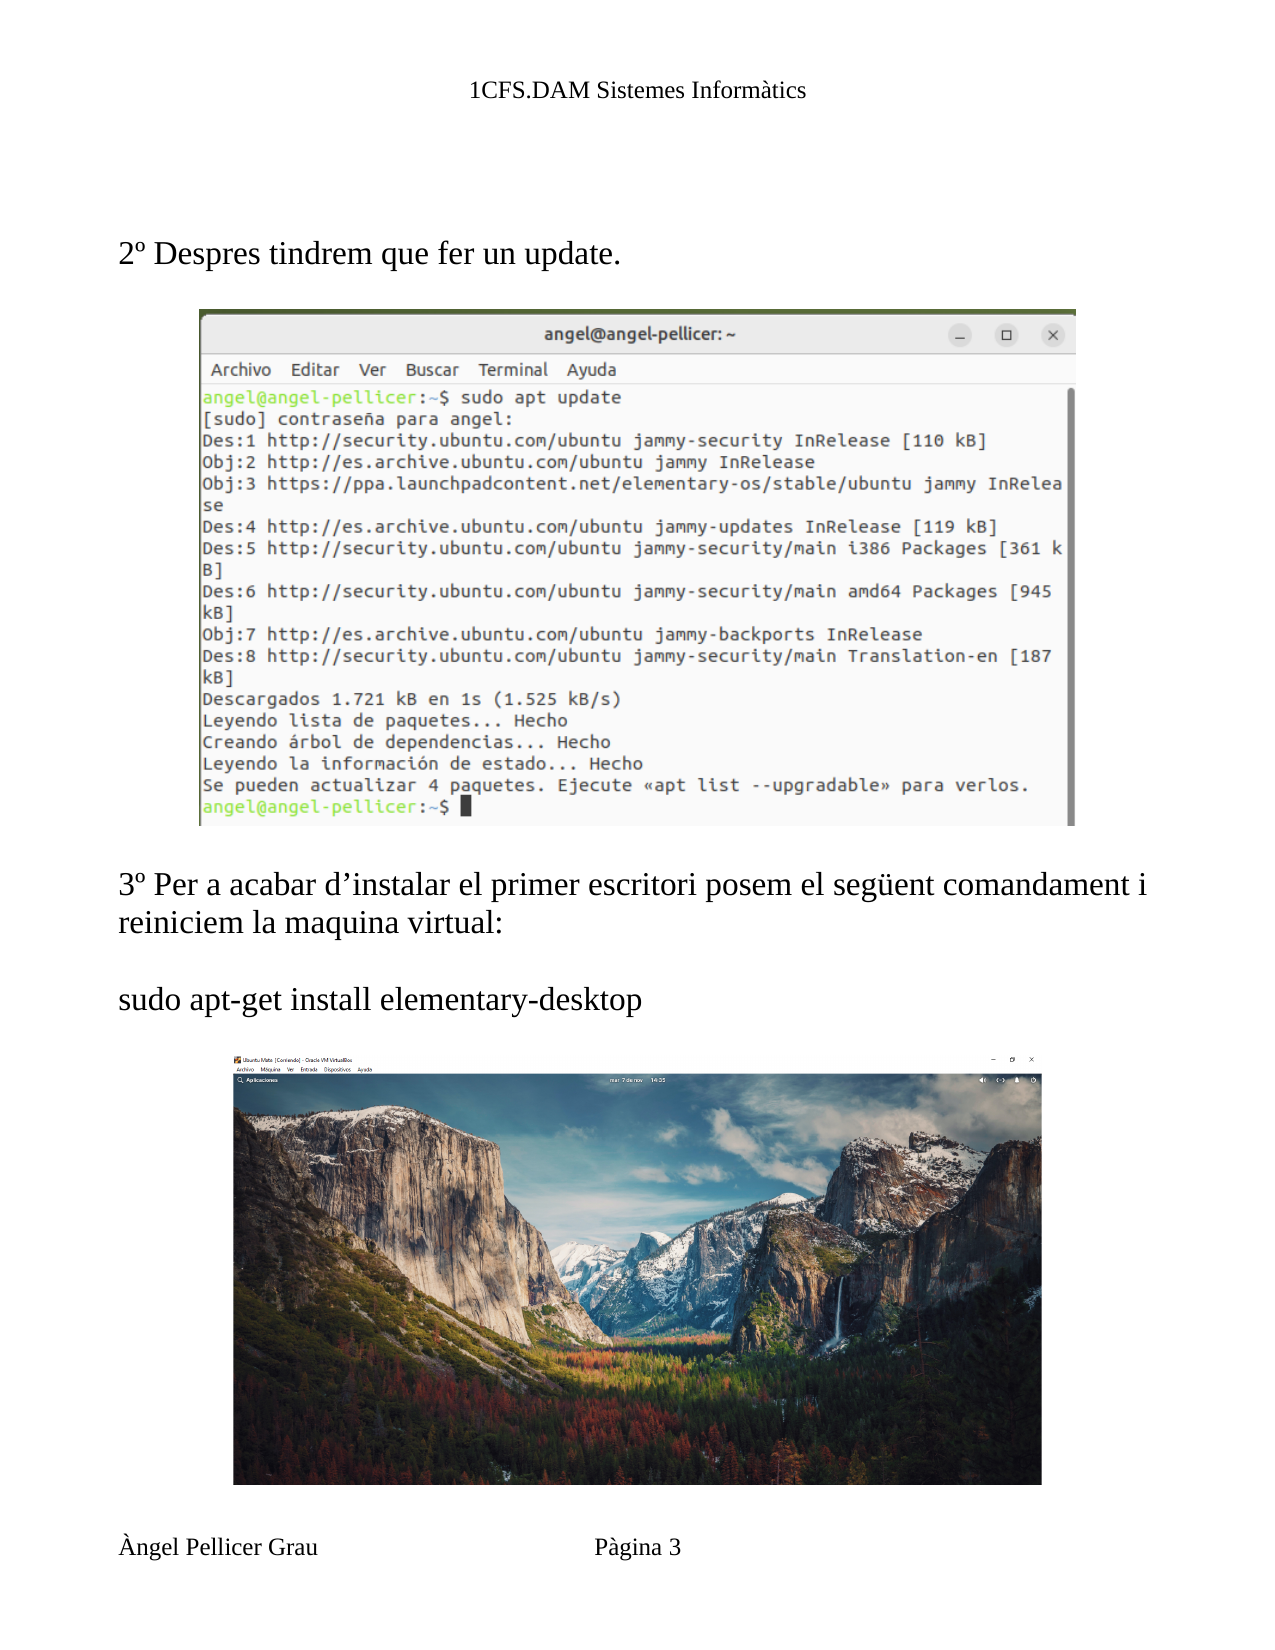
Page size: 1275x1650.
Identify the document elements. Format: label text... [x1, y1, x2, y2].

text 3º Per a acabar d’instalar el primer escritori posem el següent comandament i reiniciem la maquina virtual: [118, 864, 1157, 941]
text 2º Despres tindrem que fer un update. [118, 233, 1157, 271]
text sudo apt-get install elementary-desktop [118, 979, 1157, 1017]
